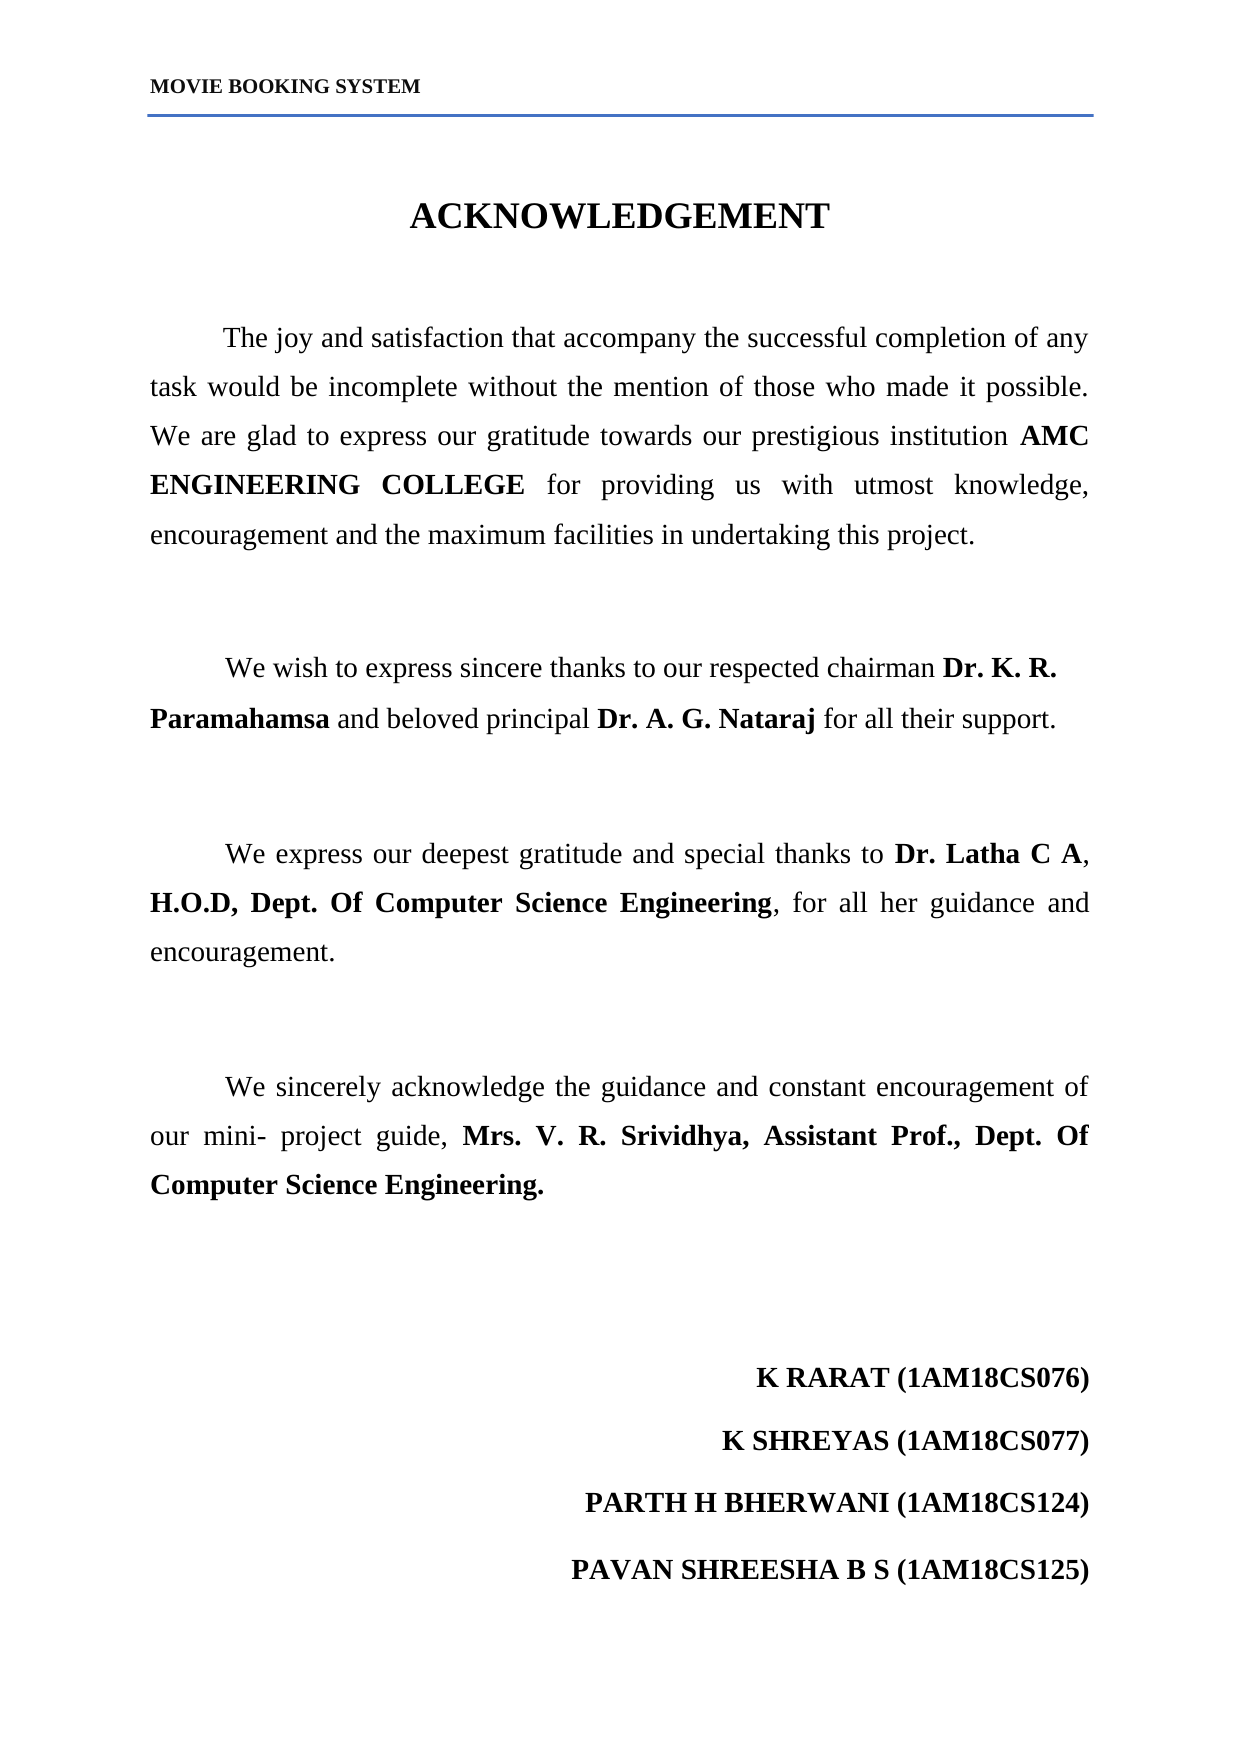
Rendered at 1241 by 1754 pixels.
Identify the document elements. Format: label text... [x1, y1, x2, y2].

text Paramahamsa and beloved principal Dr. A. G. Nataraj for all their support. [150, 701, 1090, 734]
text We express our deepest gratitude and special thanks to Dr. Latha C A, H.O.D, Dept. Of Computer Science Engineering, for all her guidance and encouragement. [150, 836, 1089, 968]
text We sincerely acknowledge the guidance and constant encouragement of our mini- project guide, Mrs. V. R. Srividhya, Assistant Prof., Dept. Of Computer Science Engineering. [150, 1069, 1089, 1201]
text K SHREYAS (1AM18CS077) [150, 1423, 1089, 1456]
text We wish to express sincere thanks to our respected chairman Dr. K. R. [225, 651, 1090, 684]
text The joy and satisfaction that accompany the successful completion of any task would be incomplete without the mention of those who made it possible. We are glad to express our gratitude towards our prestigious institution AMC ENGINEERING COLLEGE for providing us with utmost knowledge, encouragement and the maximum facilities in undertaking this project. [150, 320, 1089, 550]
text ACKNOWLEDGEMENT [150, 193, 1089, 236]
text PAVAN SHREESHA B S (1AM18CS125) [150, 1552, 1089, 1586]
text K RARAT (1AM18CS076) [150, 1360, 1089, 1394]
text PARTH H BHERWANI (1AM18CS124) [150, 1485, 1089, 1518]
